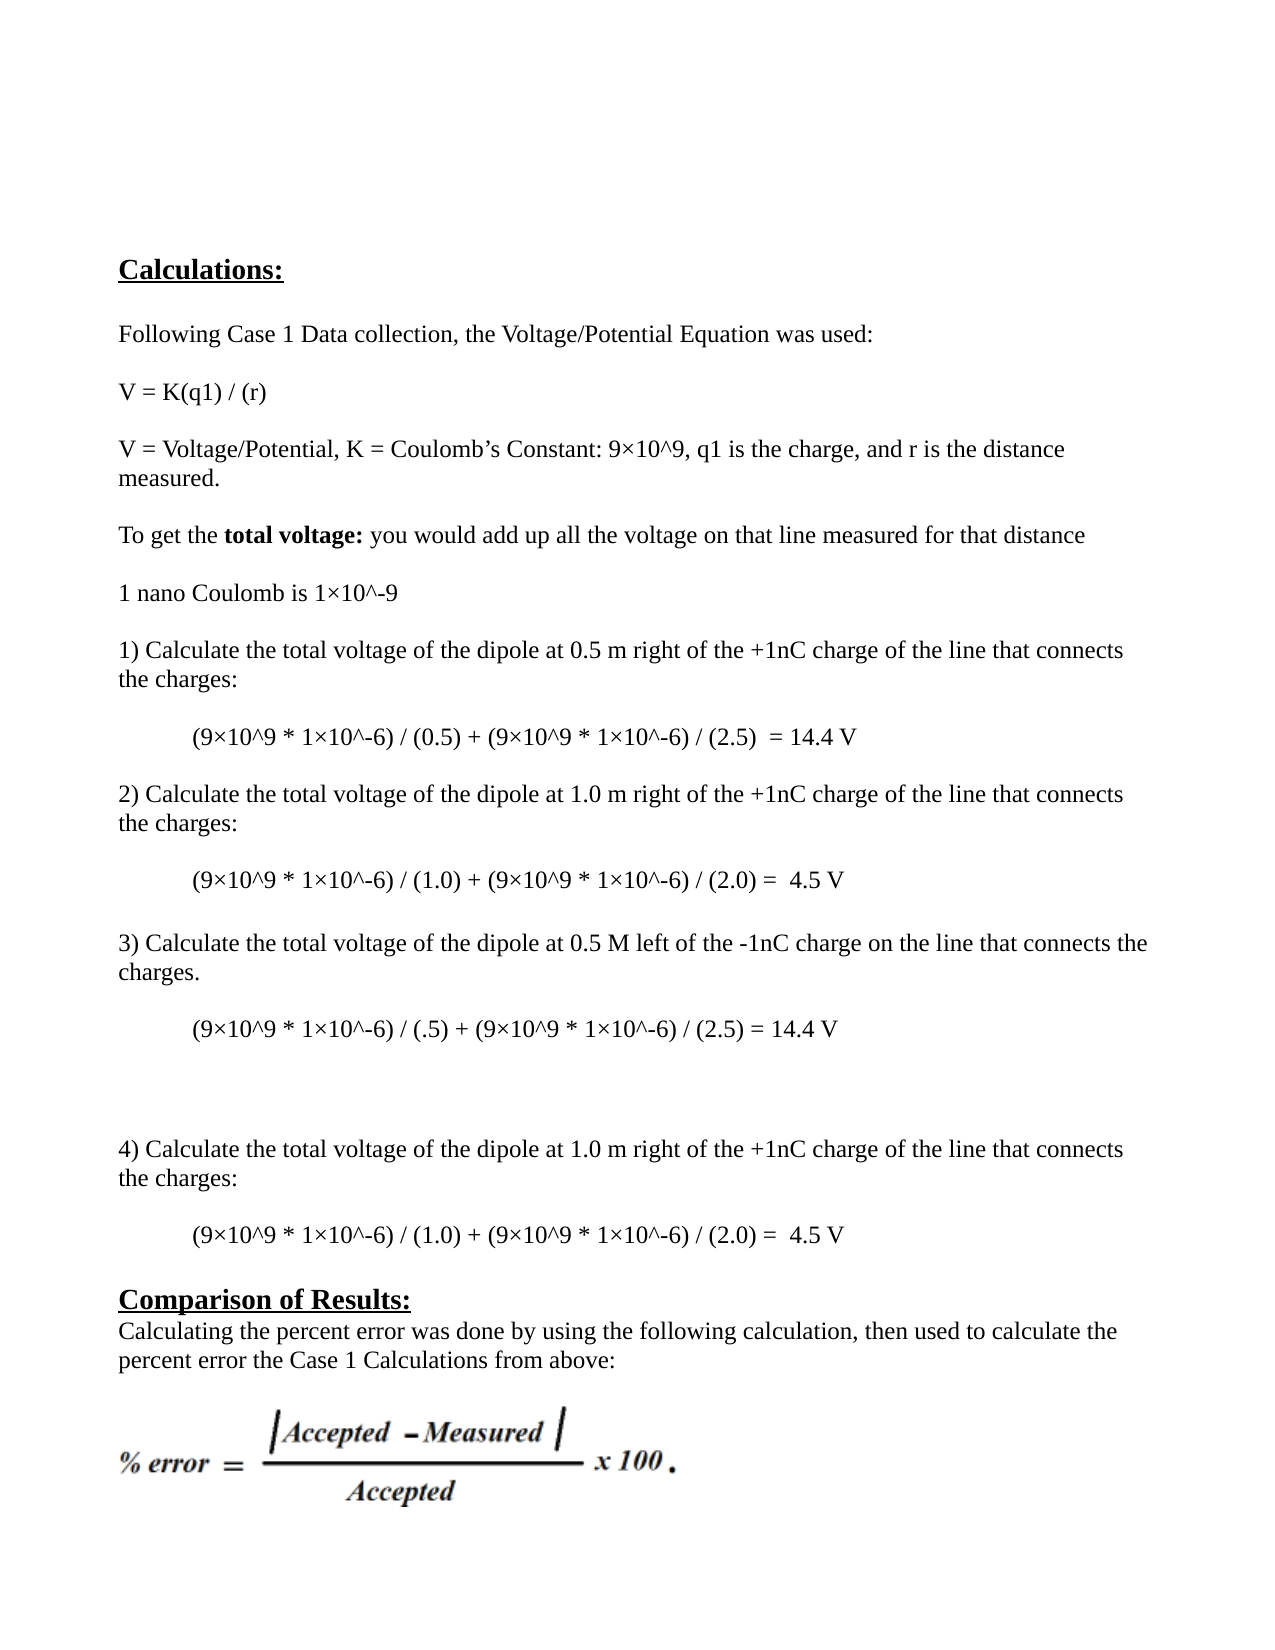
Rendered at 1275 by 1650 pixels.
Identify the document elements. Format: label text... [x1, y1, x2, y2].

text (9×10^9 * 1×10^-6) / (0.5) + (9×10^9 * 1×10^-6) / (2.5) = 14.4 V [118, 722, 1157, 751]
text 2) Calculate the total voltage of the dipole at 1.0 m right of the +1nC charge of the line that connects the charges: [118, 779, 1157, 837]
text Calculations: [118, 252, 1157, 286]
text 1) Calculate the total voltage of the dipole at 0.5 m right of the +1nC charge of the line that connects the charges: [118, 636, 1157, 693]
text (9×10^9 * 1×10^-6) / (1.0) + (9×10^9 * 1×10^-6) / (2.0) = 4.5 V [118, 866, 1157, 894]
picture [118, 1402, 678, 1507]
text Calculating the percent error was done by using the following calculation, then used to calculate the percent error the Case 1 Calculations from above: [118, 1316, 1157, 1373]
text (9×10^9 * 1×10^-6) / (1.0) + (9×10^9 * 1×10^-6) / (2.0) = 4.5 V [118, 1220, 1157, 1249]
text 1 nano Coulomb is 1×10^-9 [118, 578, 1157, 607]
text Comparison of Results: [118, 1282, 1157, 1316]
text 3) Calculate the total voltage of the dipole at 0.5 M left of the -1nC charge on the line that connects the charges. [118, 928, 1157, 985]
text V = Voltage/Potential, K = Coulomb’s Constant: 9×10^9, q1 is the charge, and r is the distance measured. [118, 434, 1157, 492]
text Following Case 1 Data collection, the Voltage/Potential Equation was used: [118, 319, 1157, 348]
text V = K(q1) / (r) [118, 377, 1157, 406]
text (9×10^9 * 1×10^-6) / (.5) + (9×10^9 * 1×10^-6) / (2.5) = 14.4 V [118, 1014, 1157, 1043]
text 4) Calculate the total voltage of the dipole at 1.0 m right of the +1nC charge of the line that connects the charges: [118, 1134, 1157, 1191]
text To get the total voltage: you would add up all the voltage on that line measured for that distance [118, 521, 1157, 549]
